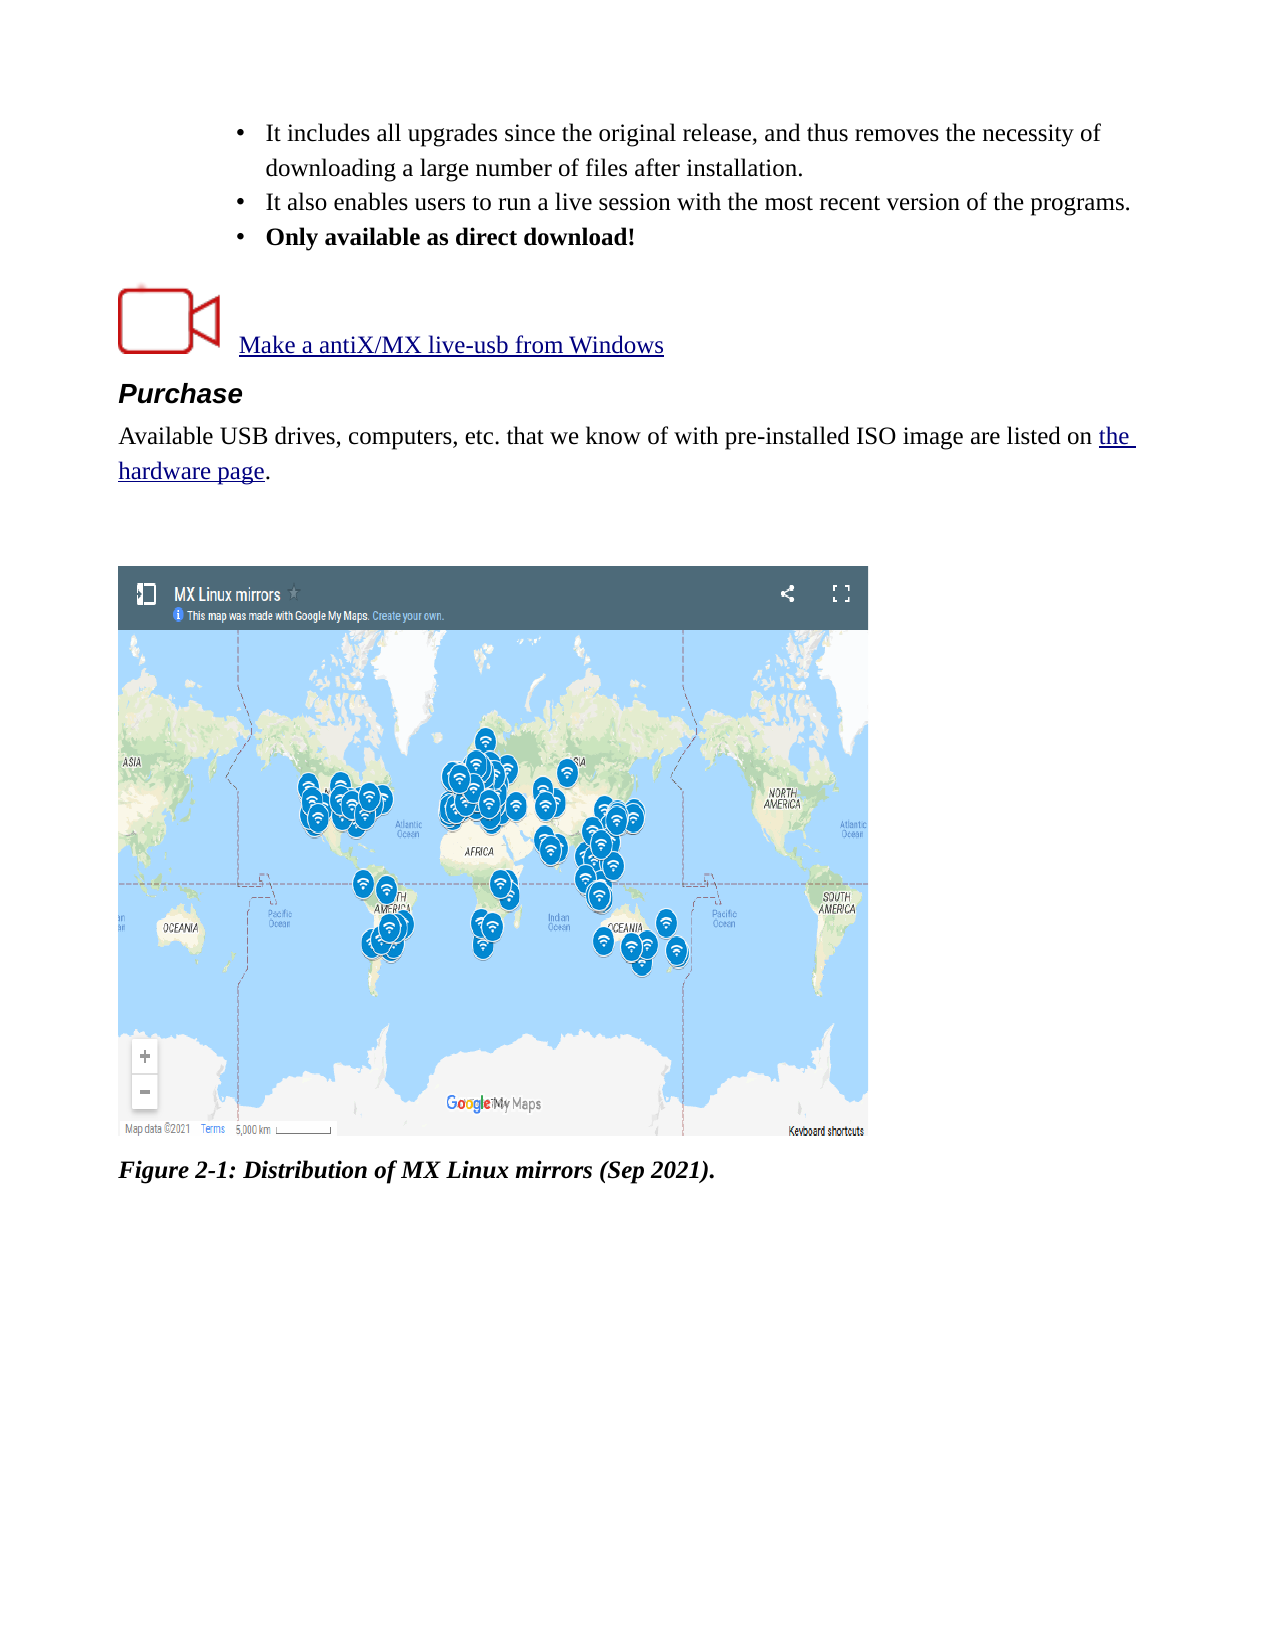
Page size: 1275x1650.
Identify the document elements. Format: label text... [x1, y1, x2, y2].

picture [118, 566, 869, 1136]
list It includes all upgrades since the original release, and thus removes the necessity of downloading a large number of files after installation. [236, 118, 1157, 181]
text Available USB drives, computers, etc. that we know of with pre-installed ISO image are listed on the hardware page. [118, 421, 1157, 485]
list Only available as direct download! [236, 222, 1157, 250]
subtitle Purchase [118, 377, 1157, 409]
text Figure 2-1: Distribution of MX Linux mirrors (Sep 2021). [118, 1155, 1157, 1183]
text Make a antiX/MX live-usb from Windows [118, 271, 1157, 359]
list It also enables users to run a live session with the most recent version of the programs. [236, 187, 1157, 216]
picture [118, 270, 220, 354]
